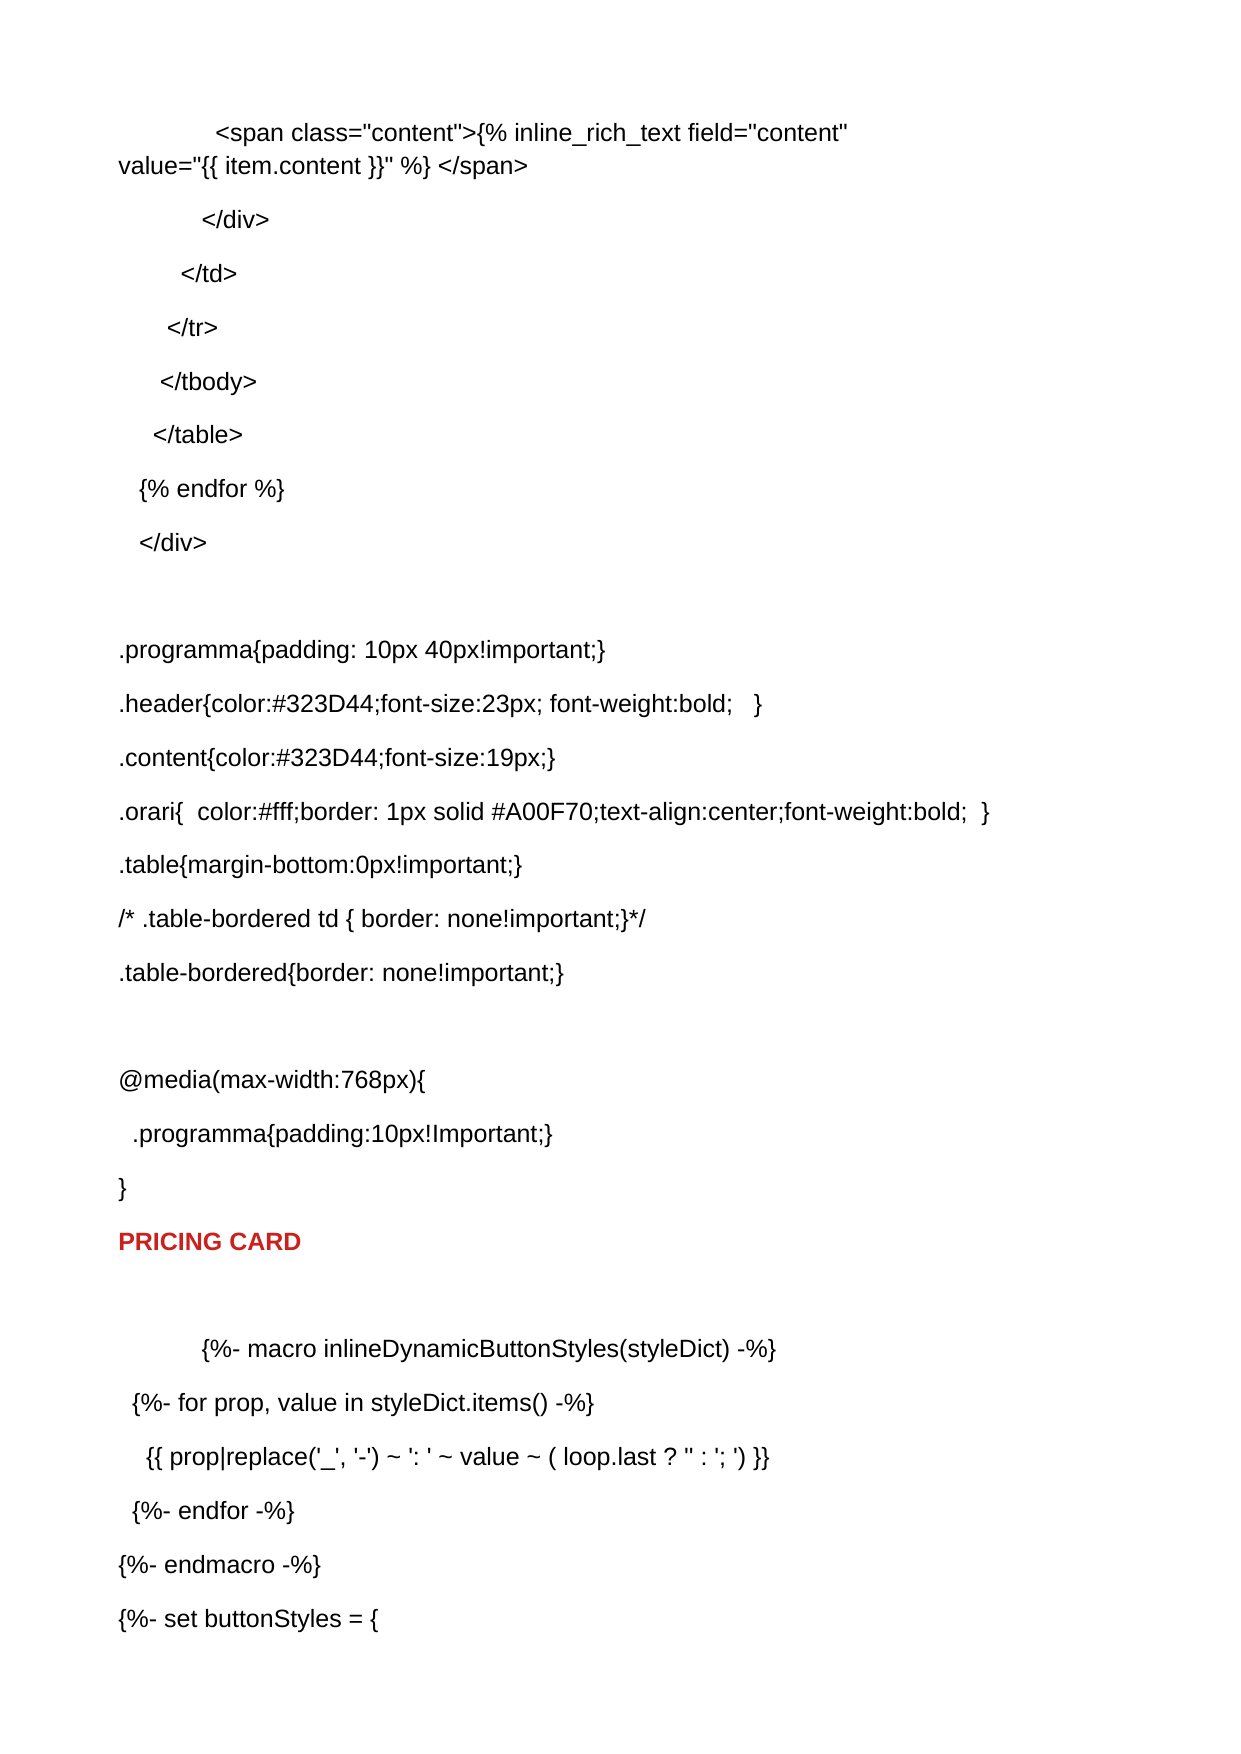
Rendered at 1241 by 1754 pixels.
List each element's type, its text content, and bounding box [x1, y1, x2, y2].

text {%- for prop, value in styleDict.items() -%} [118, 1388, 1122, 1417]
text {%- endmacro -%} [118, 1550, 1122, 1578]
text {%- endfor -%} [118, 1496, 1122, 1524]
text .table{margin-bottom:0px!important;} [118, 850, 1122, 879]
text .programma{padding:10px!Important;} [118, 1119, 1122, 1148]
text {%- macro inlineDynamicButtonStyles(styleDict) -%} [118, 1334, 1122, 1363]
text .orari{ color:#fff;border: 1px solid #A00F70;text-align:center;font-weight:bold; } [118, 797, 1122, 825]
text .table-bordered{border: none!important;} [118, 958, 1122, 987]
text </table> [118, 420, 1122, 449]
text {%- set buttonStyles = { [118, 1603, 1122, 1632]
text {% endfor %} [118, 474, 1122, 503]
text <span class="content">{% inline_rich_text field="content" value="{{ item.content }}" %} </span> [118, 118, 1122, 180]
text PRICING CARD [118, 1227, 1122, 1255]
text .content{color:#323D44;font-size:19px;} [118, 743, 1122, 771]
text {{ prop|replace('_', '-') ~ ': ' ~ value ~ ( loop.last ? '' : '; ') }} [118, 1442, 1122, 1471]
text </tr> [118, 313, 1122, 341]
text .programma{padding: 10px 40px!important;} [118, 635, 1122, 664]
text .header{color:#323D44;font-size:23px; font-weight:bold; } [118, 689, 1122, 718]
text @media(max-width:768px){ [118, 1065, 1122, 1094]
text </div> [118, 205, 1122, 234]
text </tbody> [118, 367, 1122, 395]
text </td> [118, 259, 1122, 288]
text /* .table-bordered td { border: none!important;}*/ [118, 904, 1122, 933]
text } [118, 1173, 1122, 1201]
text </div> [118, 528, 1122, 557]
